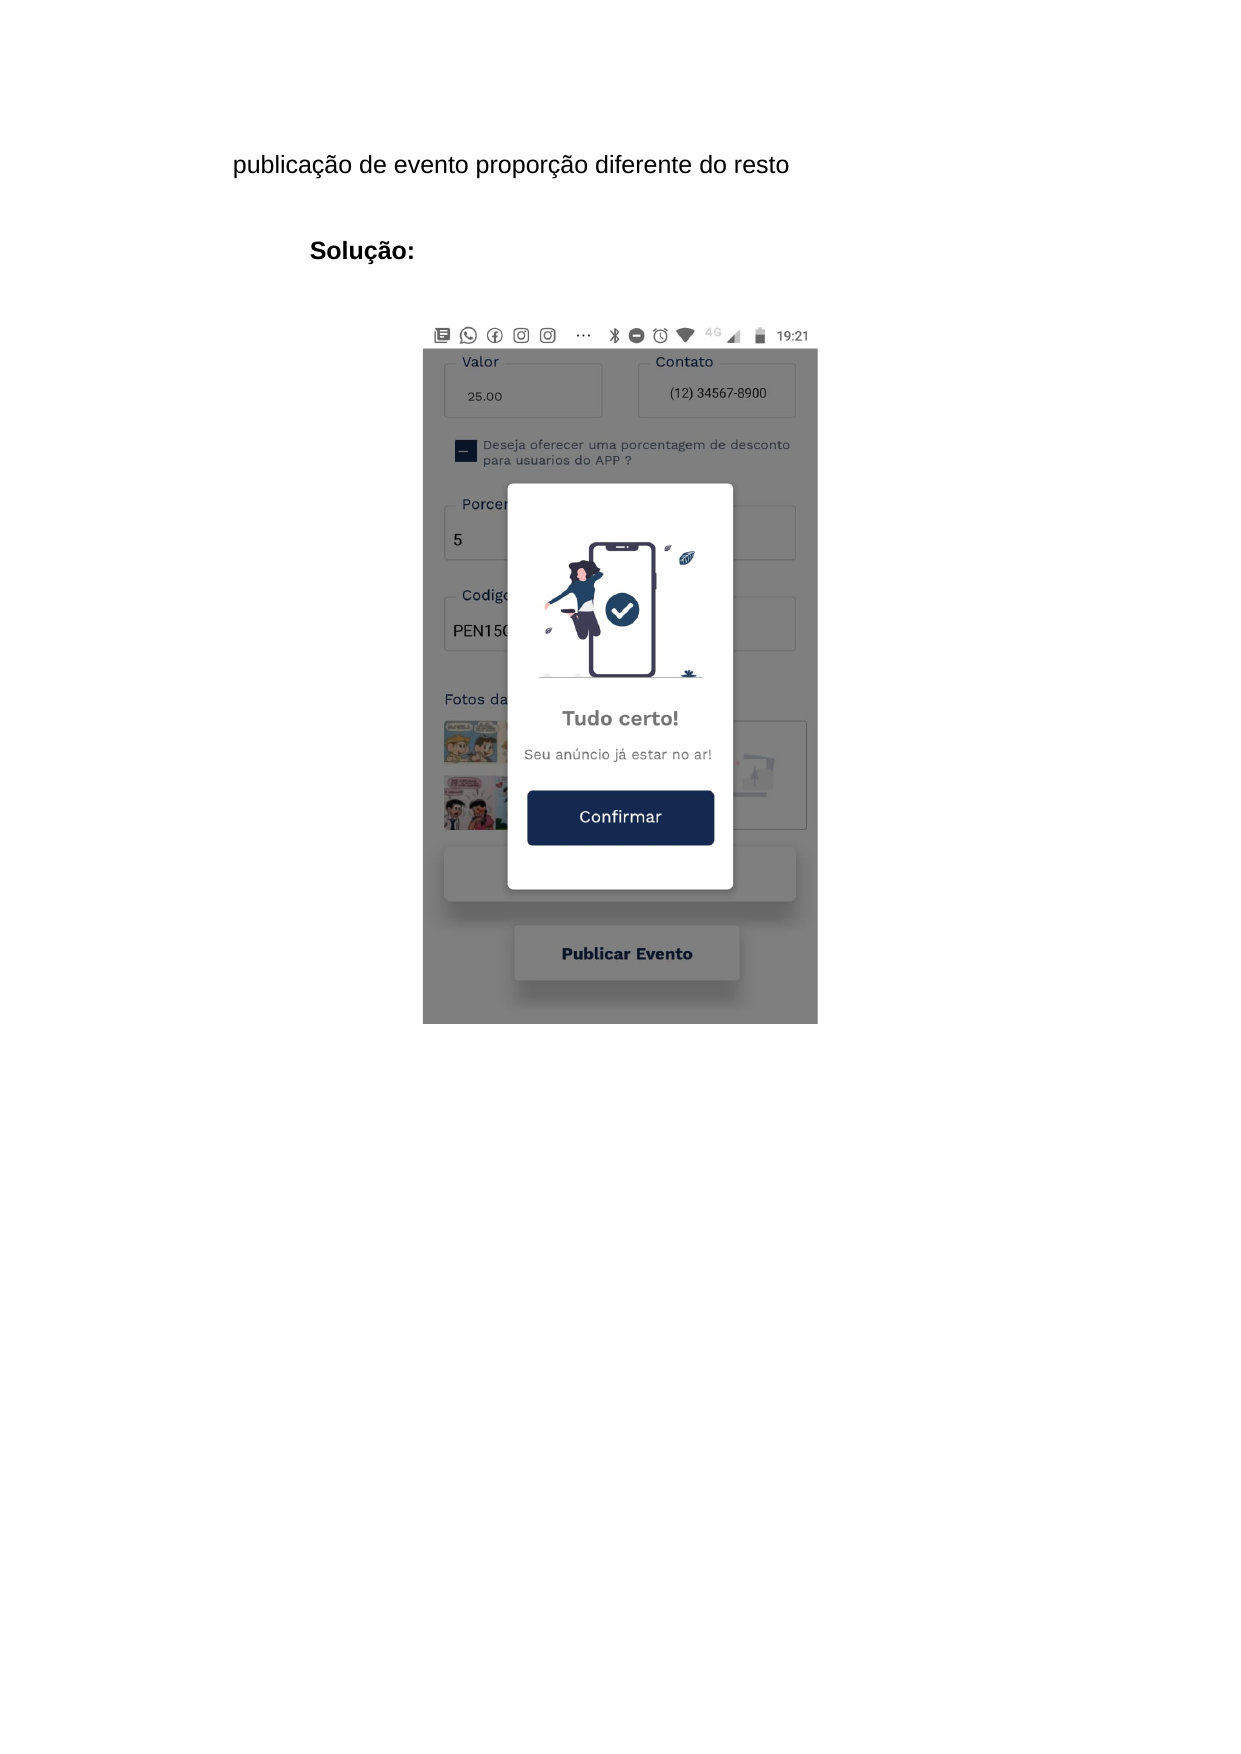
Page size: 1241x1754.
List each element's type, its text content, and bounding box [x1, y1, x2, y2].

picture [422, 322, 818, 1024]
text Solução: [233, 236, 1090, 265]
text publicação de evento proporção diferente do resto [233, 150, 1090, 179]
